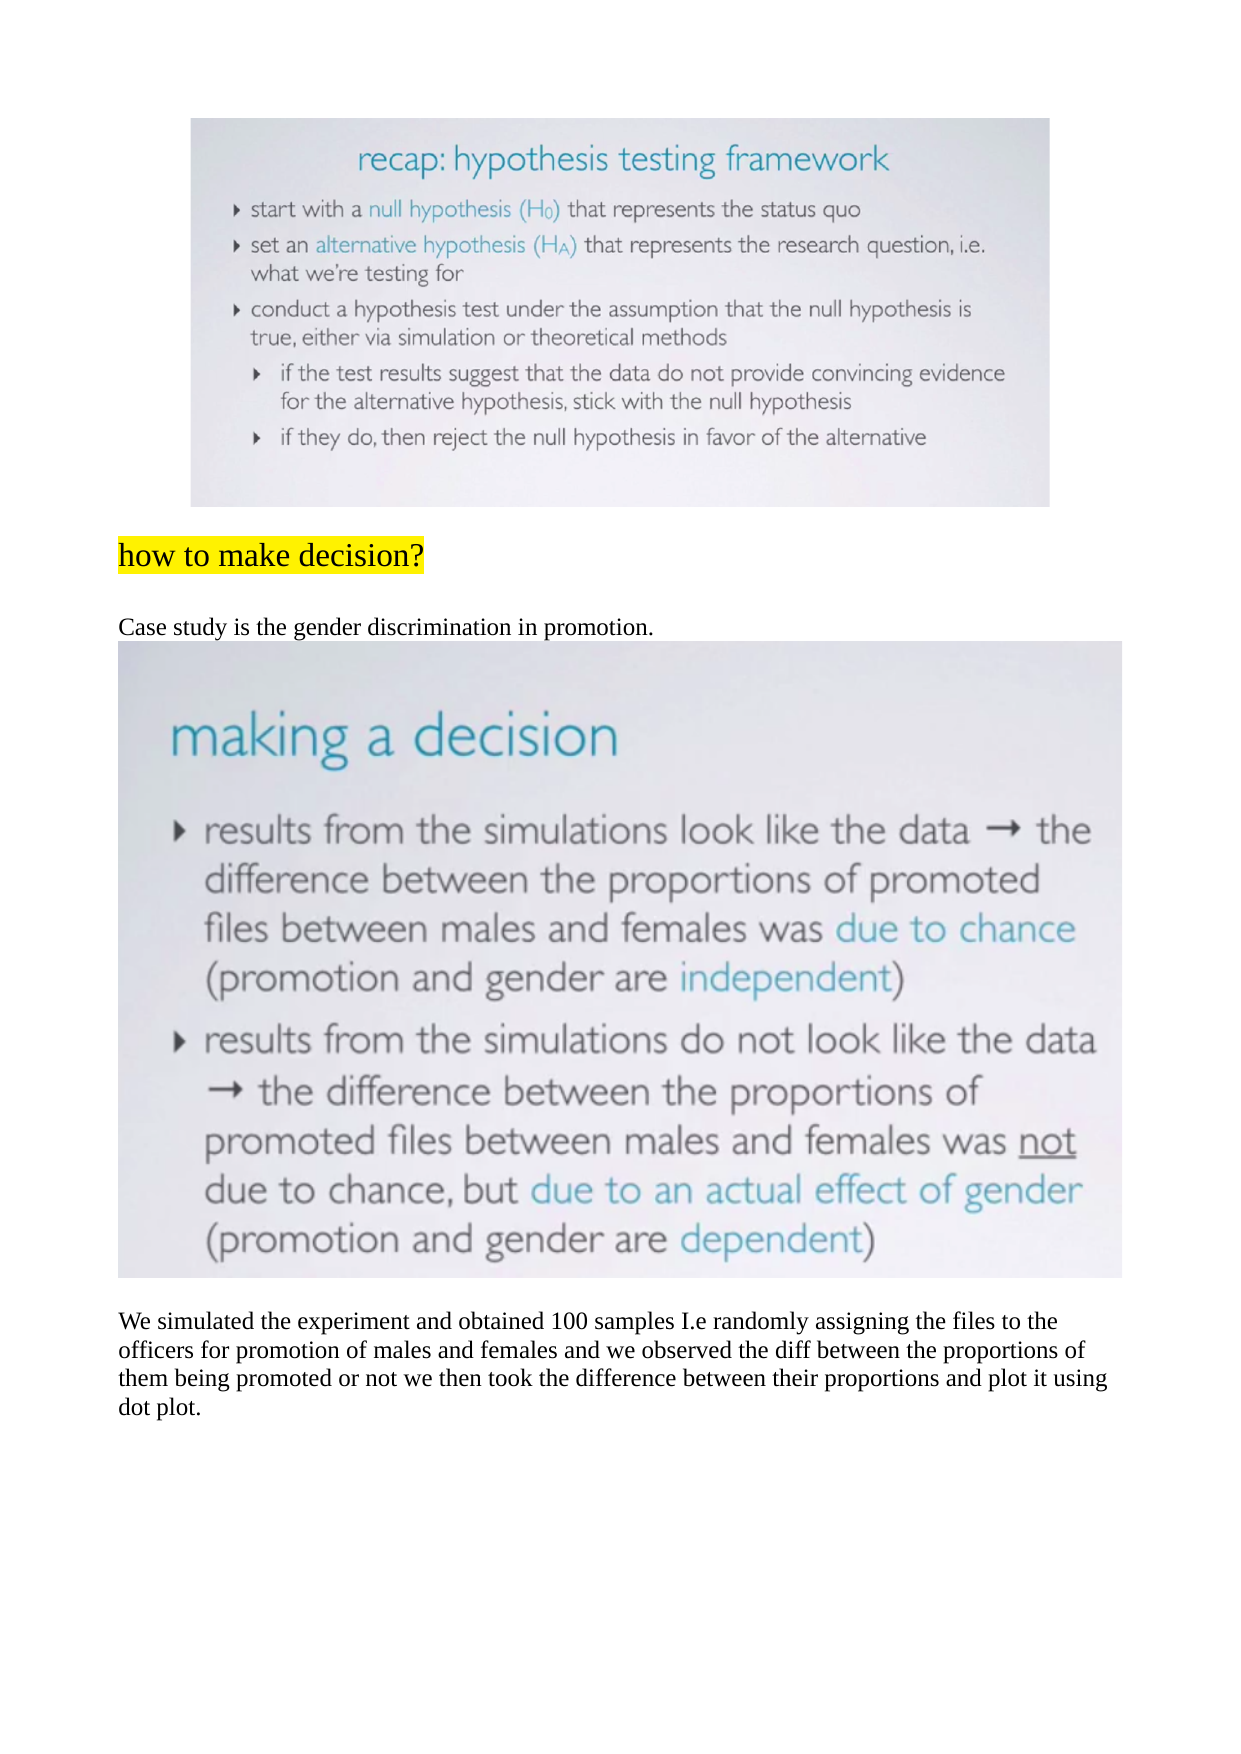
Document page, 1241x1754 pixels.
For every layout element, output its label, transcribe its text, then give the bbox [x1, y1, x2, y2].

text how to make decision? [118, 536, 1122, 574]
picture [190, 118, 1050, 507]
text Case study is the gender discrimination in promotion. [118, 612, 1122, 641]
text We simulated the experiment and obtained 100 samples I.e randomly assigning the files to the officers for promotion of males and females and we observed the diff between the proportions of them being promoted or not we then took the difference between their proportions and plot it using dot plot. [118, 1306, 1122, 1421]
picture [118, 641, 1123, 1278]
